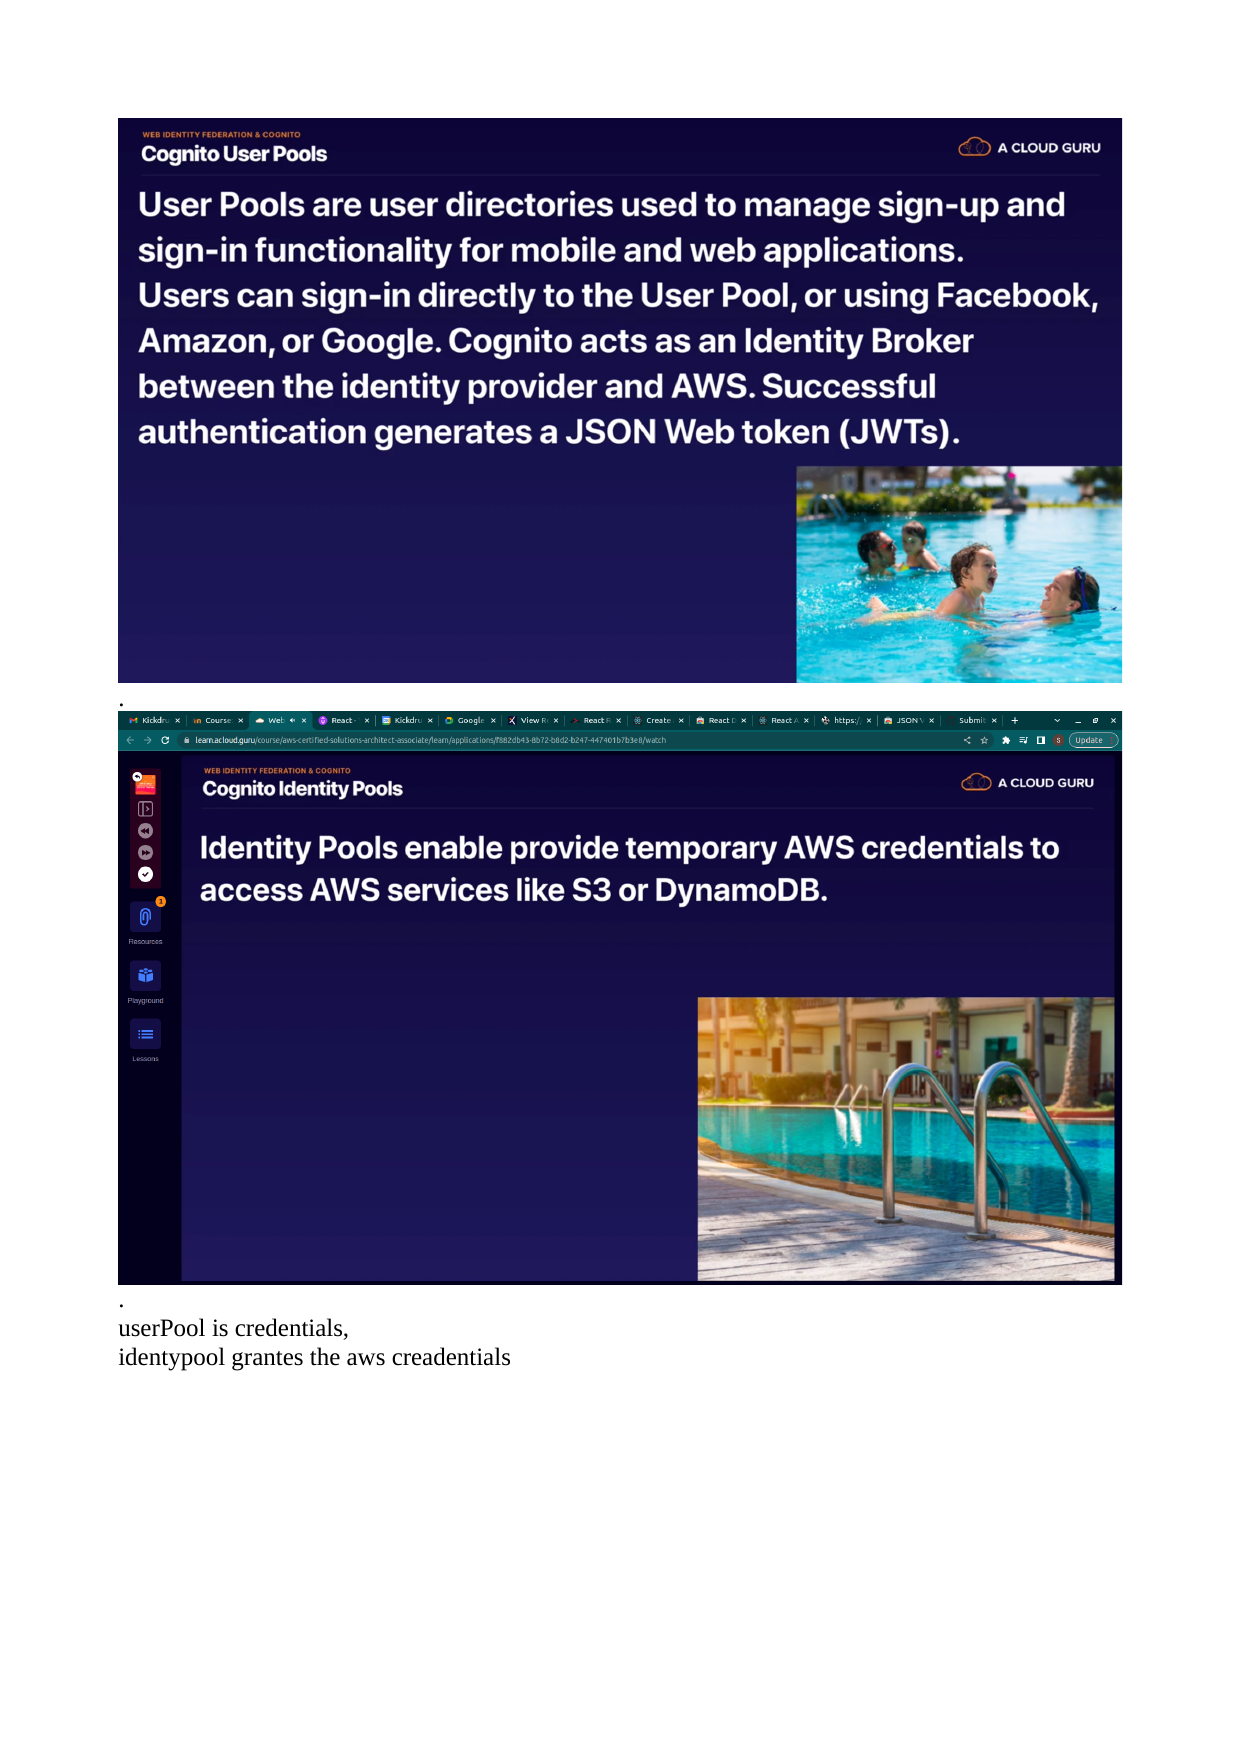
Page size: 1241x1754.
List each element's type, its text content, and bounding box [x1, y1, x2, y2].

text userPool is credentials, [118, 1313, 1122, 1342]
picture [118, 711, 1123, 1285]
text . [118, 1285, 1122, 1313]
text . [118, 683, 1122, 711]
picture [118, 118, 1123, 683]
text identypool grantes the aws creadentials [118, 1342, 1122, 1370]
